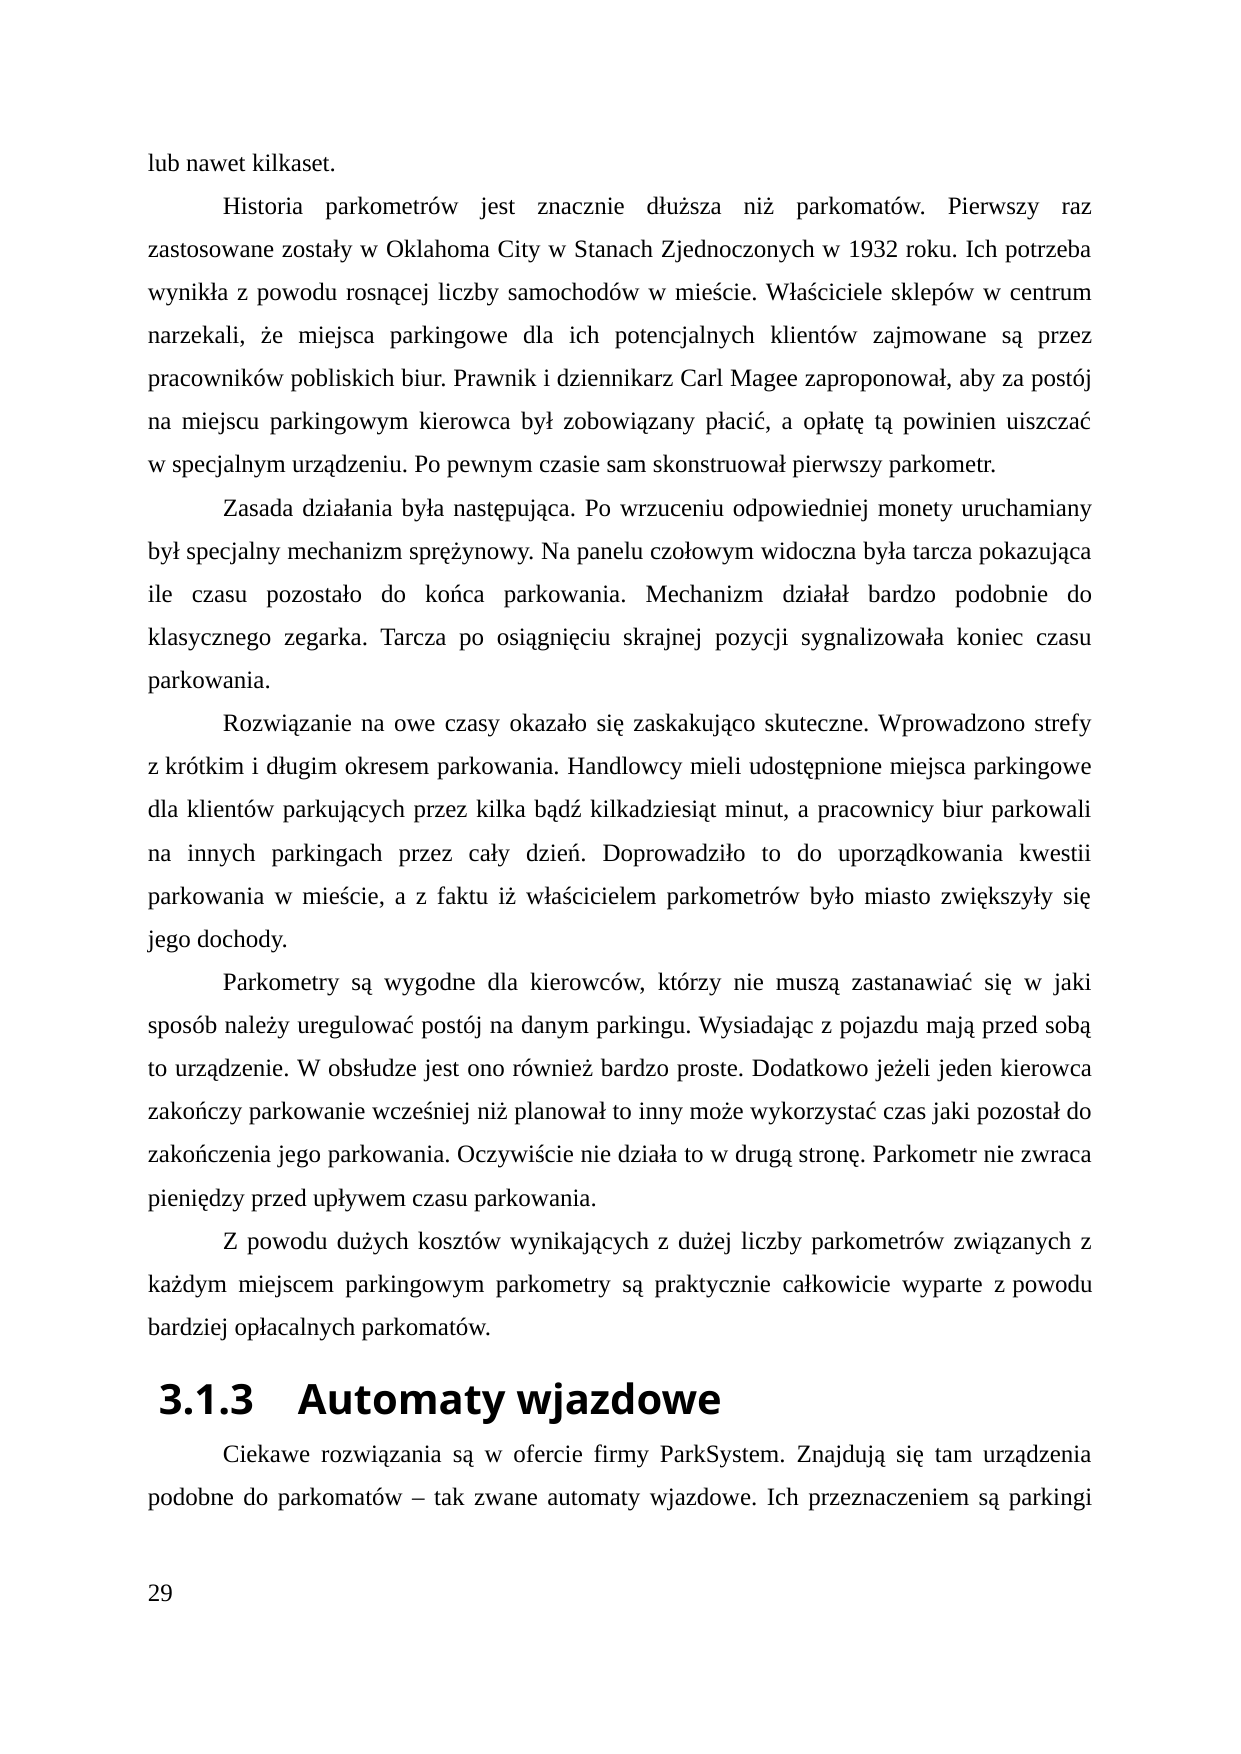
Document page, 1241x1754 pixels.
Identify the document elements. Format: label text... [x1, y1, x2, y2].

text Ciekawe rozwiązania są w ofercie firmy ParkSystem. Znajdują się tam urządzenia podobne do parkomatów – tak zwane automaty wjazdowe. Ich przeznaczeniem są parkingi [148, 1439, 1093, 1511]
text Parkometry są wygodne dla kierowców, którzy nie muszą zastanawiać się w jaki sposób należy uregulować postój na danym parkingu. Wysiadając z pojazdu mają przed sobą to urządzenie. W obsłudze jest ono również bardzo proste. Dodatkowo jeżeli jeden kierowca zakończy parkowanie wcześniej niż planował to inny może wykorzystać czas jaki pozostał do zakończenia jego parkowania. Oczywiście nie działa to w drugą stronę. Parkometr nie zwraca pieniędzy przed upływem czasu parkowania. [148, 967, 1093, 1211]
text Rozwiązanie na owe czasy okazało się zaskakująco skuteczne. Wprowadzono strefy z krótkim i długim okresem parkowania. Handlowcy mieli udostępnione miejsca parkingowe dla klientów parkujących przez kilka bądź kilkadziesiąt minut, a pracownicy biur parkowali na innych parkingach przez cały dzień. Doprowadziło to do uporządkowania kwestii parkowania w mieście, a z faktu iż właścicielem parkometrów było miasto zwiększyły się jego dochody. [148, 708, 1093, 953]
text Zasada działania była następująca. Po wrzuceniu odpowiedniej monety uruchamiany był specjalny mechanizm sprężynowy. Na panelu czołowym widoczna była tarcza pokazująca ile czasu pozostało do końca parkowania. Mechanizm działał bardzo podobnie do klasycznego zegarka. Tarcza po osiągnięciu skrajnej pozycji sygnalizowała koniec czasu parkowania. [148, 493, 1093, 694]
subtitle Automaty wjazdowe [148, 1370, 1093, 1426]
text lub nawet kilkaset. [148, 148, 1093, 176]
text Z powodu dużych kosztów wynikających z dużej liczby parkometrów związanych z każdym miejscem parkingowym parkometry są praktycznie całkowicie wyparte z powodu bardziej opłacalnych parkomatów. [148, 1226, 1093, 1341]
text Historia parkometrów jest znacznie dłuższa niż parkomatów. Pierwszy raz zastosowane zostały w Oklahoma City w Stanach Zjednoczonych w 1932 roku. Ich potrzeba wynikła z powodu rosnącej liczby samochodów w mieście. Właściciele sklepów w centrum narzekali, że miejsca parkingowe dla ich potencjalnych klientów zajmowane są przez pracowników pobliskich biur. Prawnik i dziennikarz Carl Magee zaproponował, aby za postój na miejscu parkingowym kierowca był zobowiązany płacić, a opłatę tą powinien uiszczać w specjalnym urządzeniu. Po pewnym czasie sam skonstruował pierwszy parkometr. [148, 191, 1093, 478]
